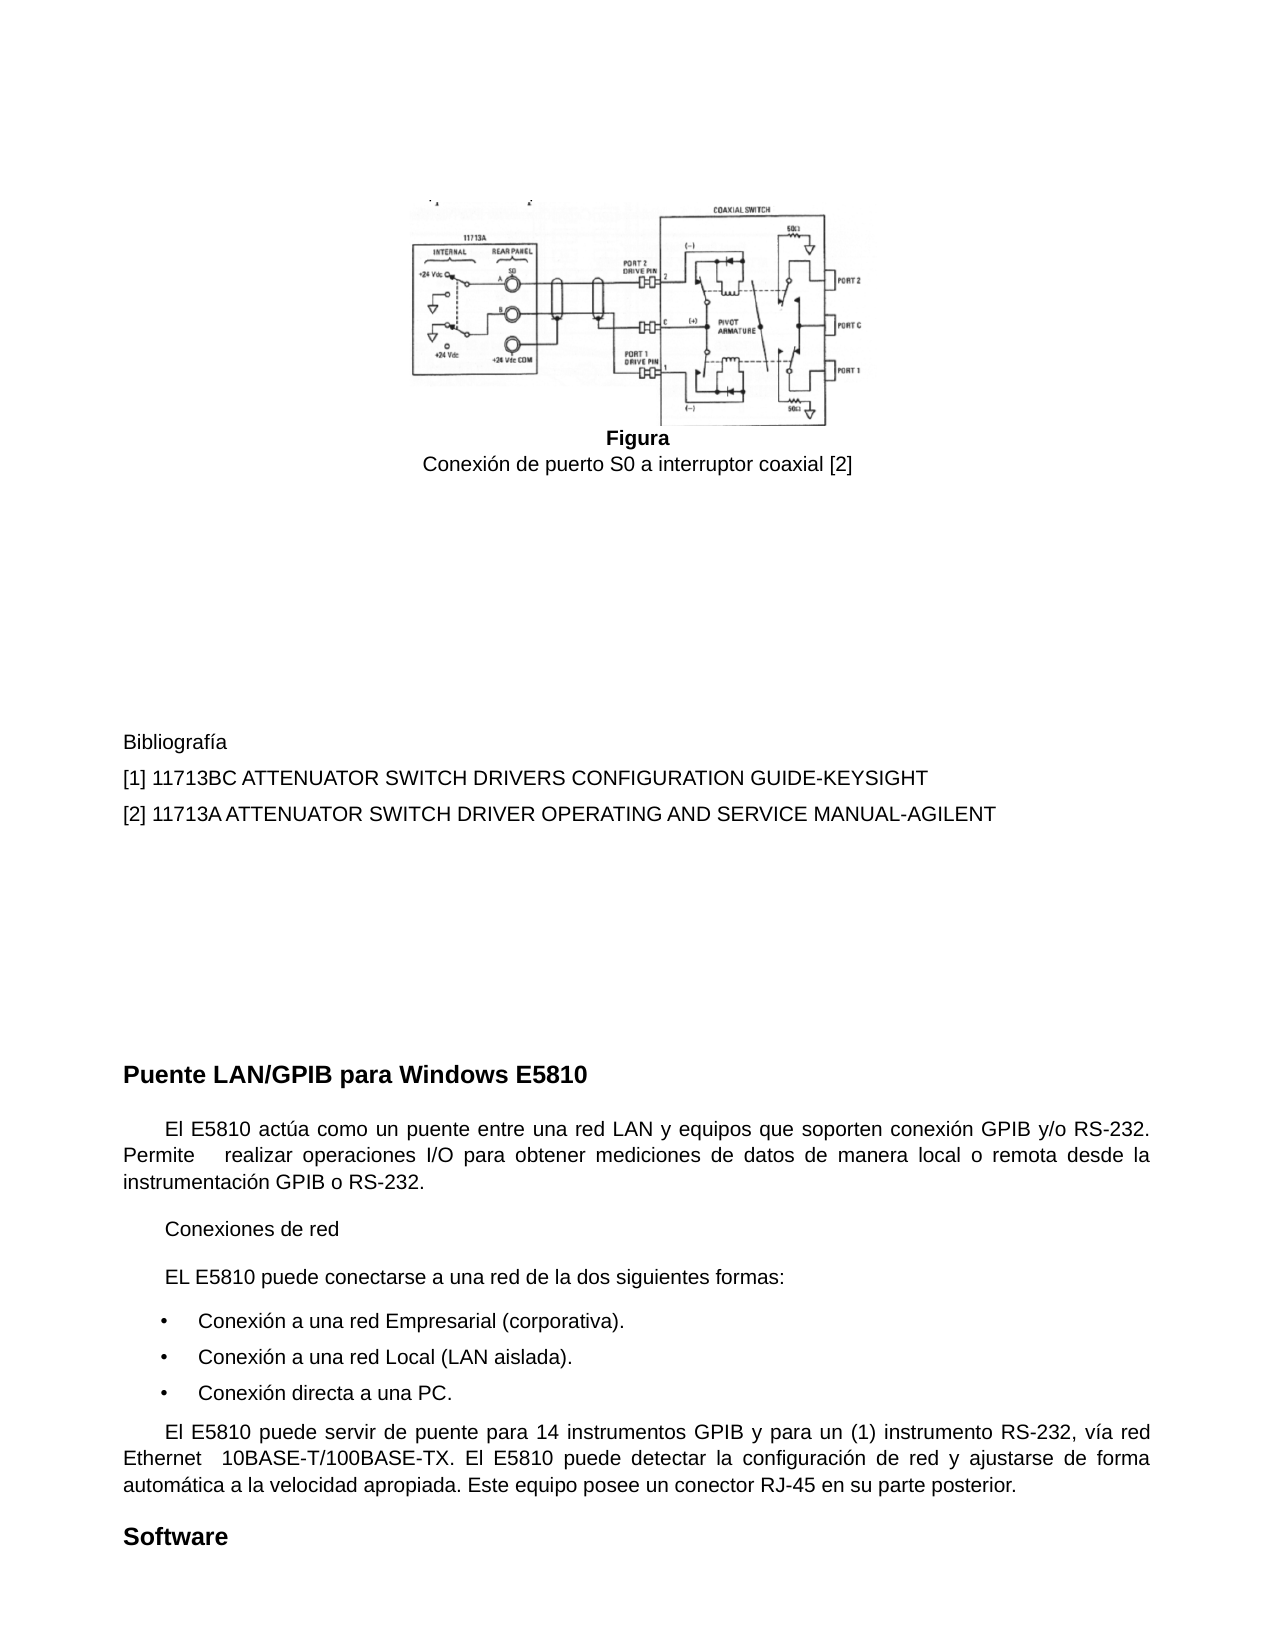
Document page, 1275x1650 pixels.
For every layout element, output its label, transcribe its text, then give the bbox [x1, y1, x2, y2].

list Conexión a una red Local (LAN aislada). [160, 1345, 1152, 1369]
list Conexión directa a una PC. [160, 1381, 1152, 1405]
subtitle Software [123, 1522, 1152, 1550]
text El E5810 puede servir de puente para 14 instrumentos GPIB y para un (1) instrumento RS-232, vía red Ethernet 10BASE-T/100BASE-TX. El E5810 puede detectar la configuración de red y ajustarse de forma automática a la velocidad apropiada. Este equipo posee un conector RJ-45 en su parte posterior. [123, 1417, 1152, 1497]
text [1] 11713BC ATTENUATOR SWITCH DRIVERS CONFIGURATION GUIDE-KEYSIGHT [123, 766, 1152, 790]
text [2] 11713A ATTENUATOR SWITCH DRIVER OPERATING AND SERVICE MANUAL-AGILENT [123, 801, 1152, 825]
text Conexiones de red [123, 1214, 1152, 1241]
text Conexión de puerto S0 a interruptor coaxial [2] [299, 452, 976, 476]
text Figura [299, 203, 976, 450]
text EL E5810 puede conectarse a una red de la dos siguientes formas: [123, 1262, 1152, 1288]
picture [398, 200, 877, 426]
subtitle Puente LAN/GPIB para Windows E5810 [123, 1060, 1152, 1089]
text Bibliografía [123, 730, 1152, 754]
text El E5810 actúa como un puente entre una red LAN y equipos que soporten conexión GPIB y/o RS-232. Permite realizar operaciones I/O para obtener mediciones de datos de manera local o remota desde la instrumentación GPIB o RS-232. [123, 1114, 1152, 1194]
list Conexión a una red Empresarial (corporativa). [160, 1309, 1152, 1333]
